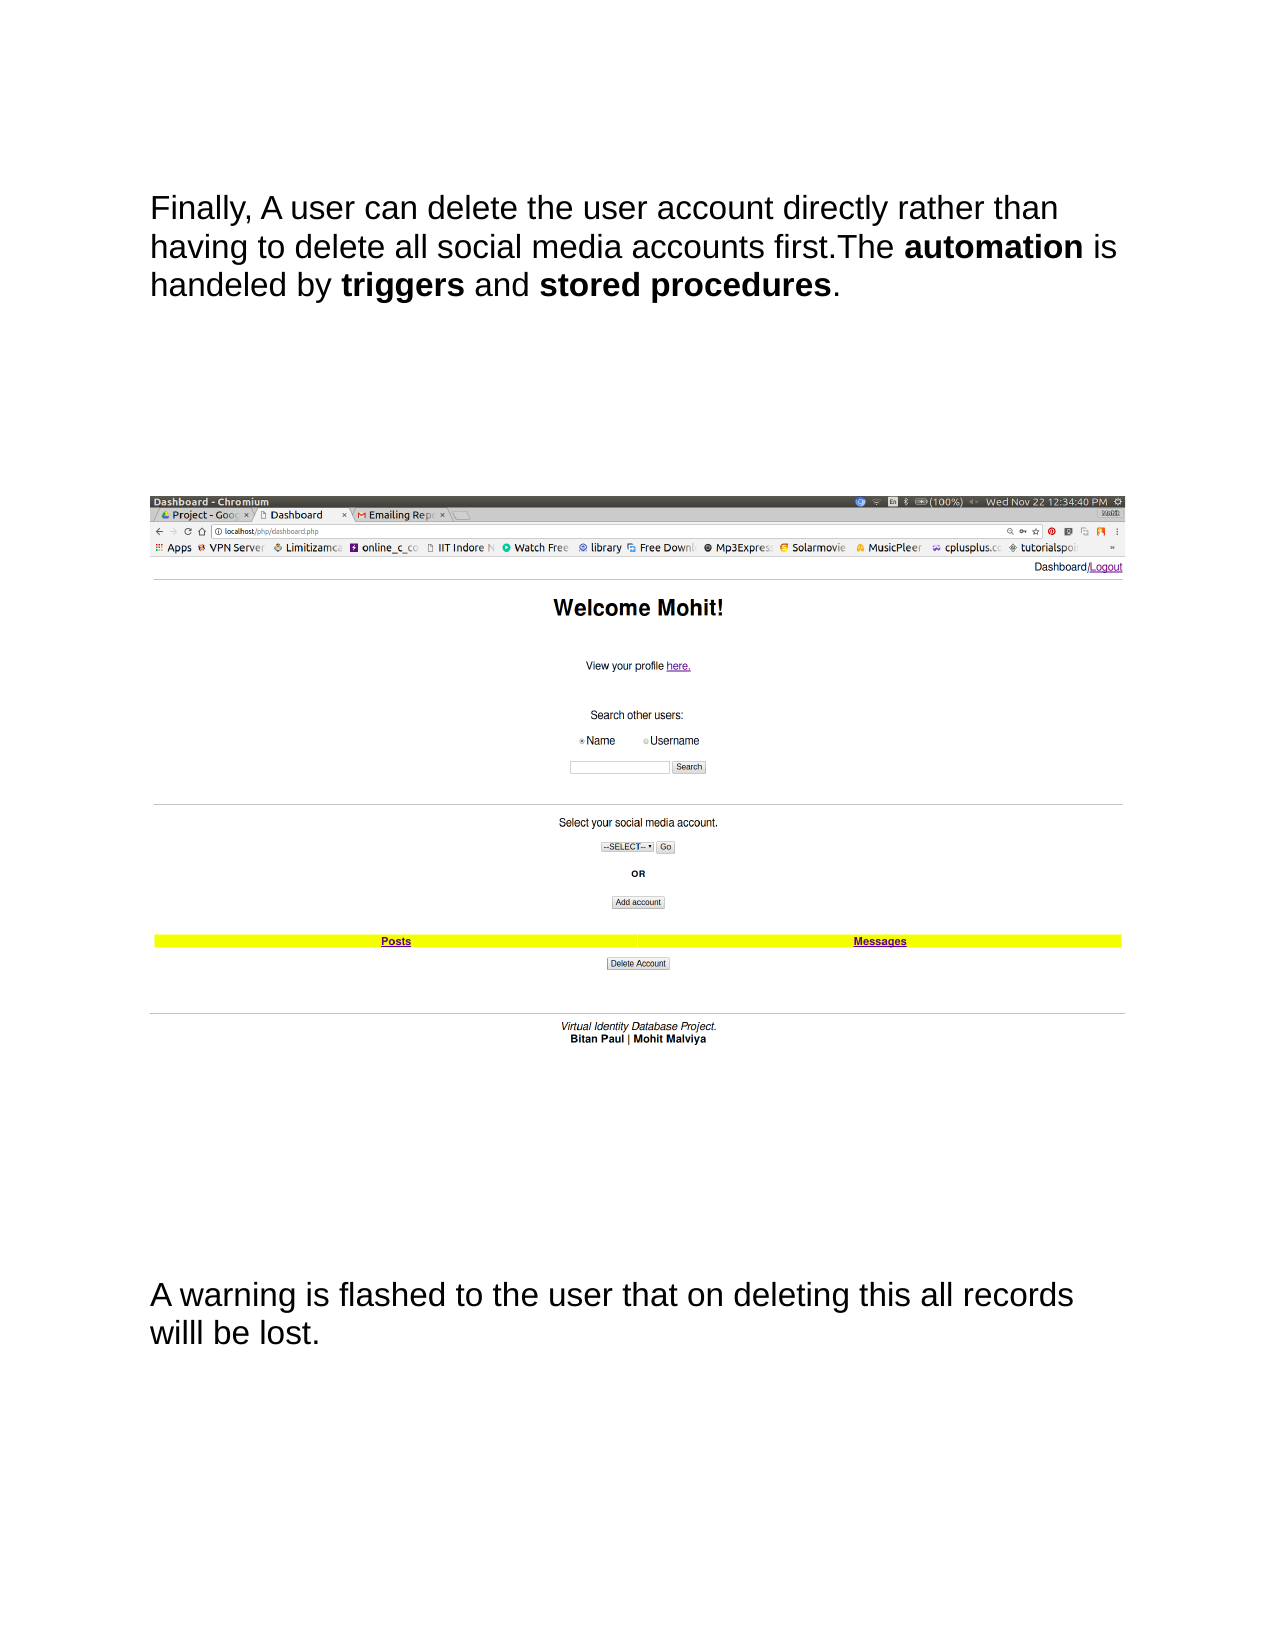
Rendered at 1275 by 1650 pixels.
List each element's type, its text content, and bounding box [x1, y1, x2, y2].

text A warning is flashed to the user that on deleting this all records willl be lost. [150, 1275, 1125, 1352]
text Finally, A user can delete the user account directly rather than having to delete all social media accounts first.The automation is handeled by triggers and stored procedures. [150, 188, 1125, 304]
picture [150, 496, 1125, 1045]
